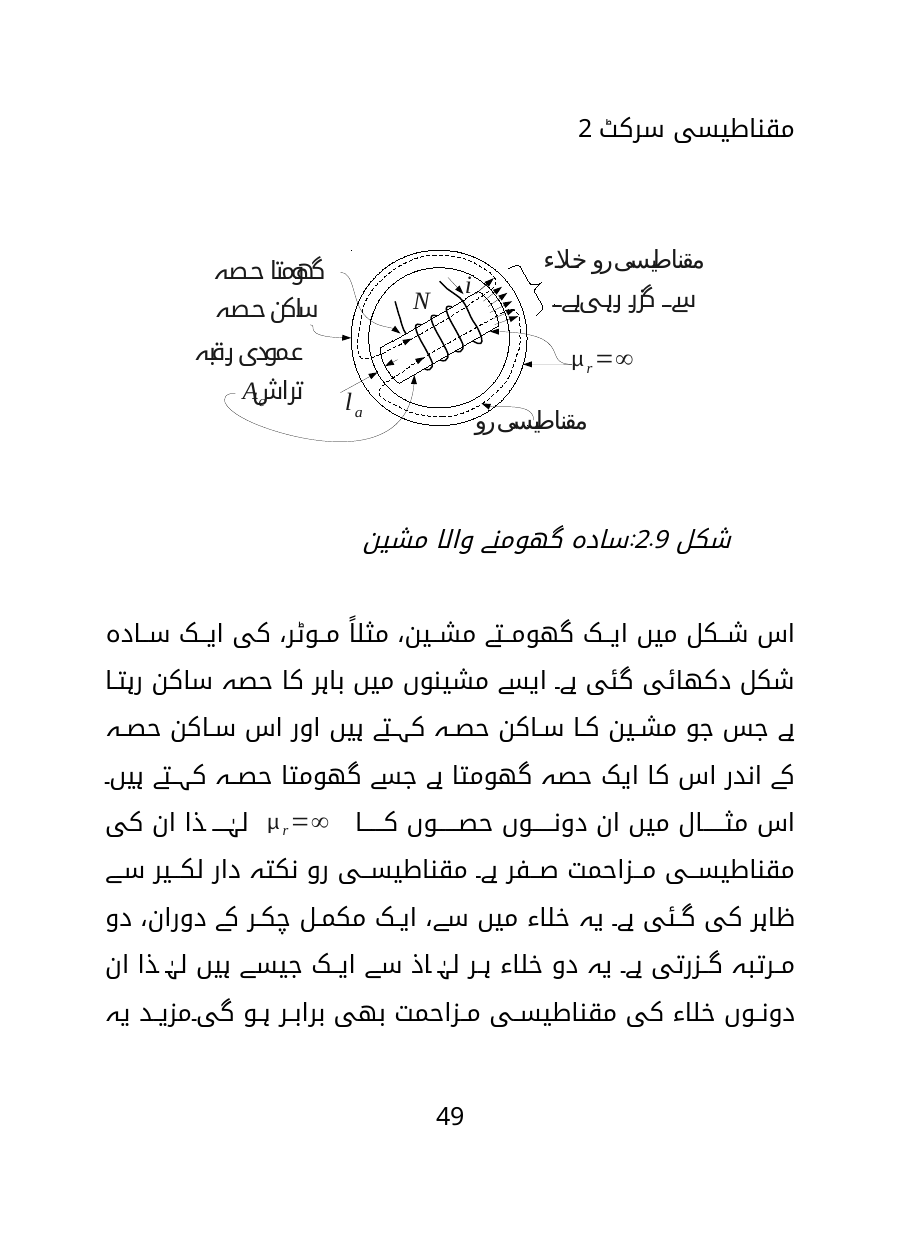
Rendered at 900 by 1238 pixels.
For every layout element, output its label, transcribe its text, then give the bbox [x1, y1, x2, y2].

text اس شکل میں ایک گھومتے مشین، مثلاً موٹر، کی ایک سادہ شکل دکھائی گئی ہے۔ ایسے مشینوں میں باہر کا حصہ ساکن رہتا ہے جس جو مشین کا ساکن حصہ کہتے ہیں اور اس ساکن حصہ کے اندر اس کا ایک حصہ گھومتا ہے جسے گھومتا حصہ کہتے ہیں۔ اس مثال میں ان دونوں حصوں کا لہٰذا ان کی مقناطیسی مزاحمت صفر ہے۔ مقناطیسی رو نکتہ دار لکیر سے ظاہر کی گئی ہے۔ یہ خلاء میں سے، ایک مکمل چکر کے دوران، دو مرتبہ گزرتی ہے۔ یہ دو خلاء ہر لہٰاذ سے ایک جیسے ہیں لہٰذا ان دونوں خلاء کی مقناطیسی مزاحمت بھی برابر ہو گی۔مزید یہ کہ ان خلاء کی مقناطیسی مزاحم سلسلہ وار ہیں۔شکل میں مقناطیسی رو کو گھومتے حصہ سے ساکن حصہ کی طرف، خلاء سے گزرتے دکھایا گیا ہے۔خلاء کی لمبائیبہت کم ہے لہٰذا خلاء کا عمودی رقبہ تراش وہی ہو گا جو گھومتے حصہ کا ہے یعنی [105, 610, 795, 1036]
text شکل 2.9:سادہ گھومنے والا مشین [169, 195, 731, 563]
